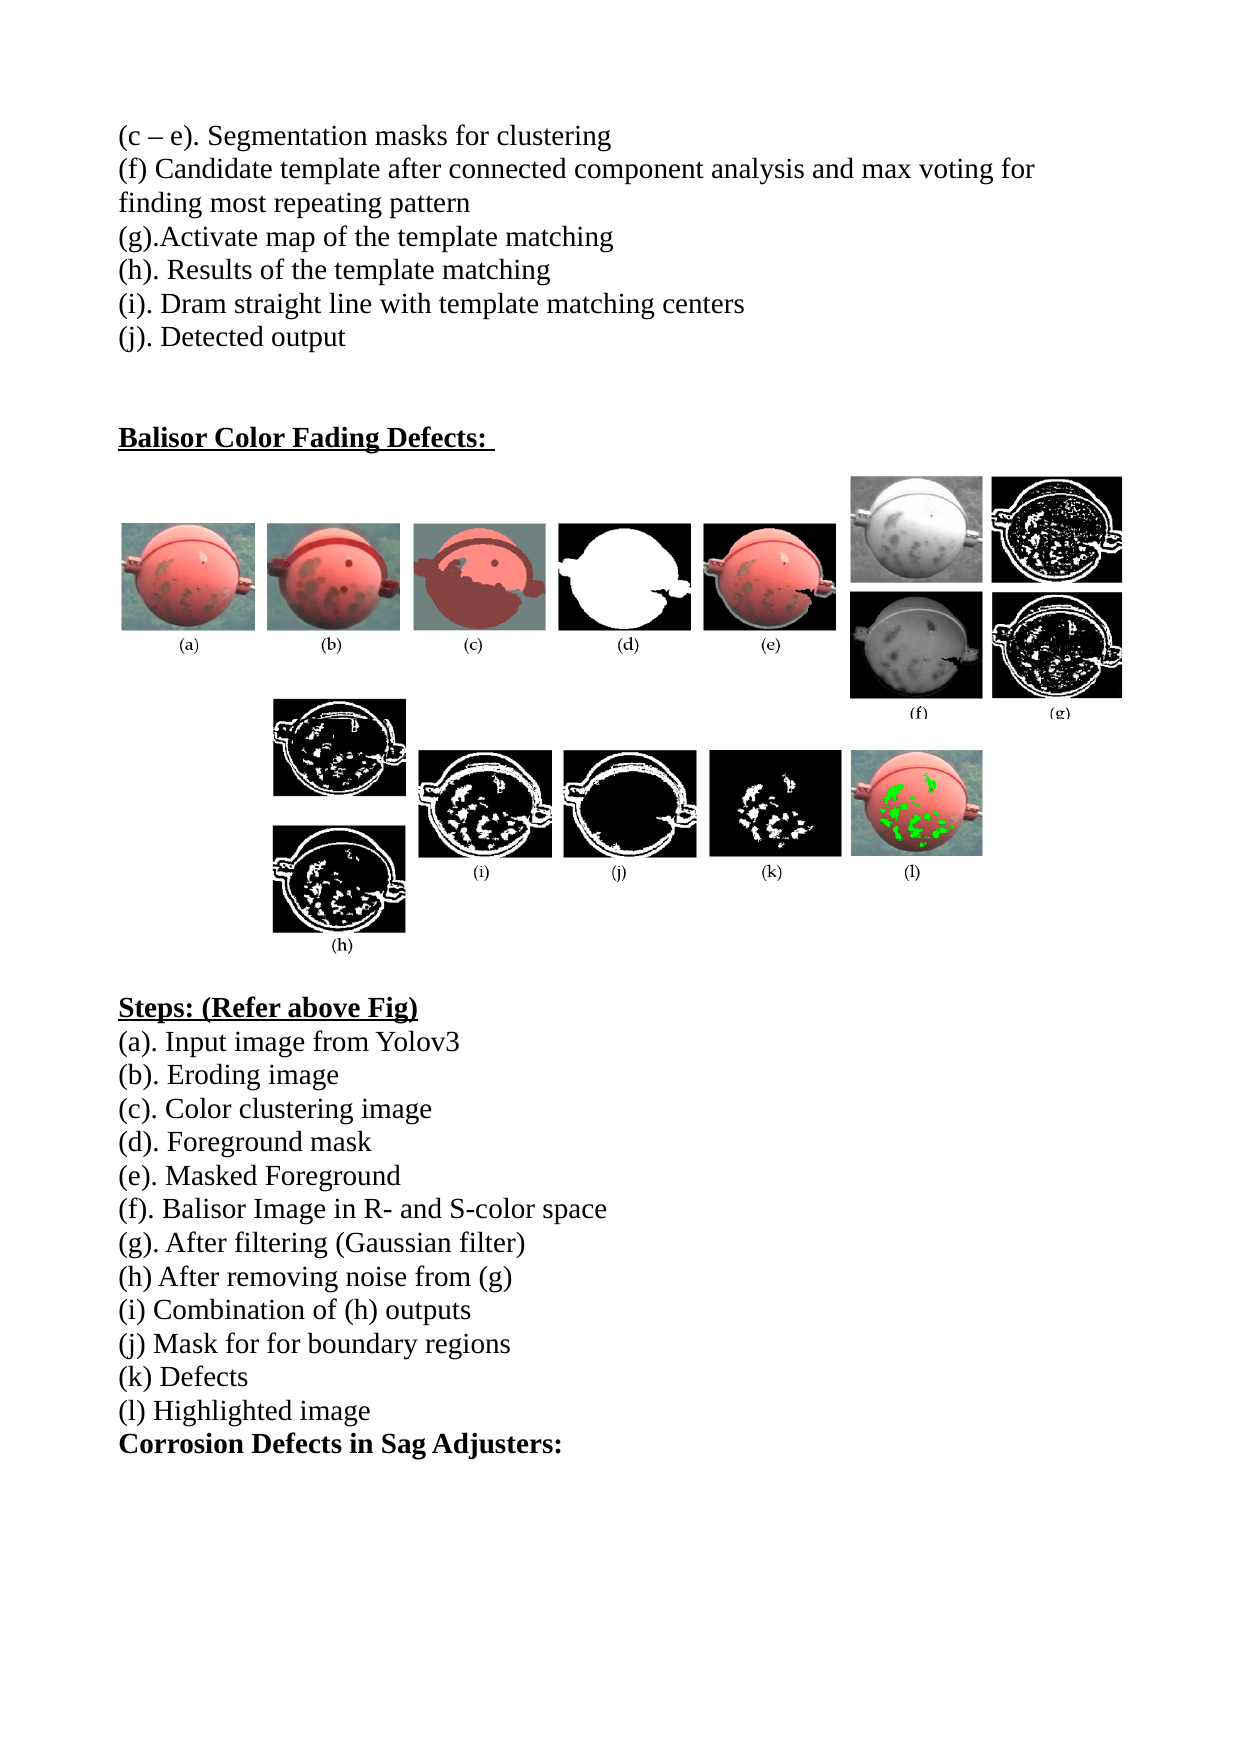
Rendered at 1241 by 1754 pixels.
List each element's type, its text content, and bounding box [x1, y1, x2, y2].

text (a). Input image from Yolov3 [118, 1024, 1122, 1057]
text (i). Dram straight line with template matching centers [118, 286, 1122, 319]
text (d). Foreground mask [118, 1124, 1122, 1158]
text (c – e). Segmentation masks for clustering [118, 118, 1122, 152]
text (i) Combination of (h) outputs [118, 1292, 1122, 1326]
text (h). Results of the template matching [118, 252, 1122, 286]
text Steps: (Refer above Fig) [118, 990, 1122, 1024]
text (f) Candidate template after connected component analysis and max voting for finding most repeating pattern [118, 152, 1122, 219]
text (g). After filtering (Gaussian filter) [118, 1225, 1122, 1259]
text (k) Defects [118, 1359, 1122, 1393]
text Corrosion Defects in Sag Adjusters: [118, 1426, 1122, 1460]
text (j). Detected output [118, 319, 1122, 353]
text (b). Eroding image [118, 1057, 1122, 1091]
text (g).Activate map of the template matching [118, 219, 1122, 252]
text (j) Mask for for boundary regions [118, 1326, 1122, 1359]
text (f). Balisor Image in R- and S-color space [118, 1192, 1122, 1225]
text (e). Masked Foreground [118, 1158, 1122, 1192]
text Balisor Color Fading Defects: [118, 420, 1122, 453]
picture [118, 471, 1123, 957]
text (c). Color clustering image [118, 1091, 1122, 1124]
text (l) Highlighted image [118, 1393, 1122, 1426]
text (h) After removing noise from (g) [118, 1259, 1122, 1292]
